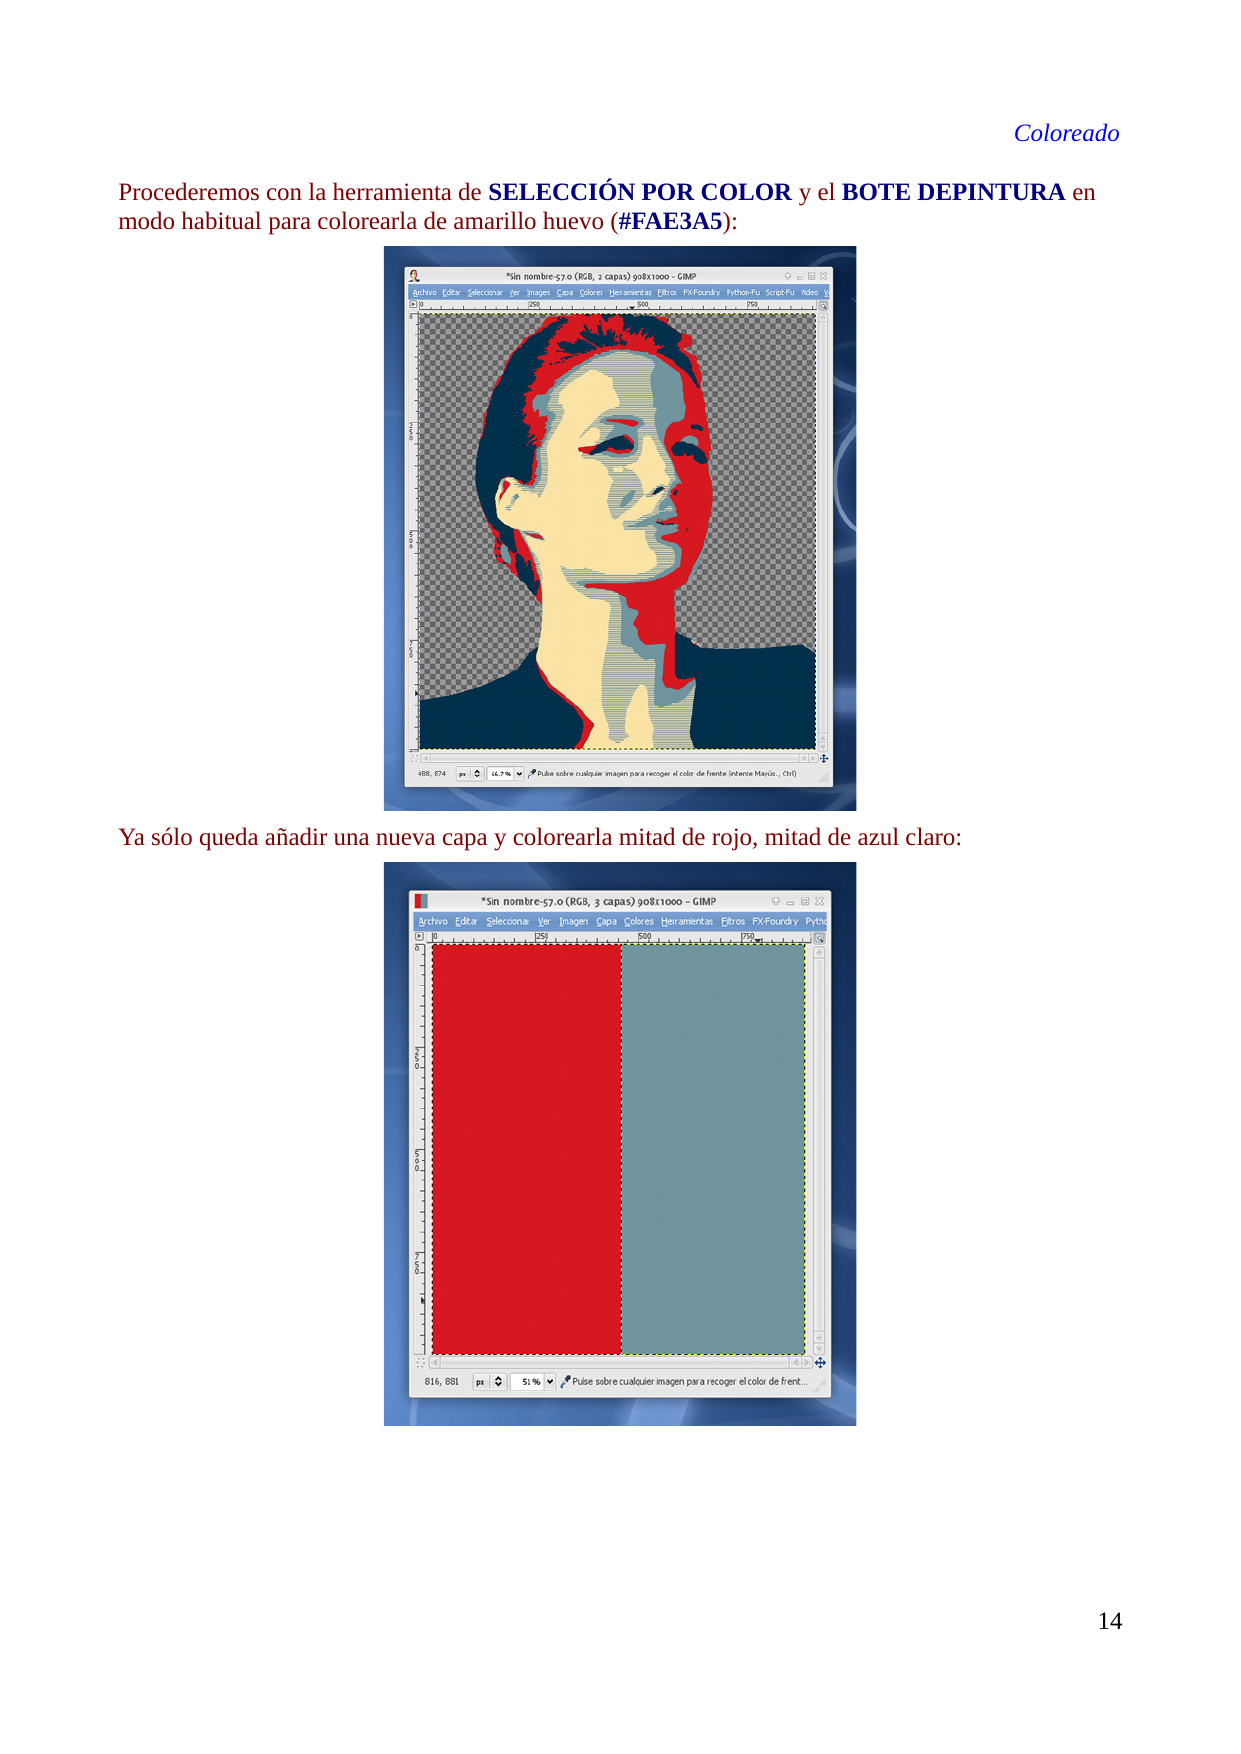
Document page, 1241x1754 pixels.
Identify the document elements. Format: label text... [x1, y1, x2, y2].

text Procederemos con la herramienta de SELECCIÓN POR COLOR y el BOTE DEPINTURA en modo habitual para colorearla de amarillo huevo (#FAE3A5): [118, 177, 1122, 234]
picture [383, 862, 857, 1426]
text Ya sólo queda añadir una nueva capa y colorearla mitad de rojo, mitad de azul claro: [118, 822, 1122, 851]
picture [383, 246, 857, 811]
